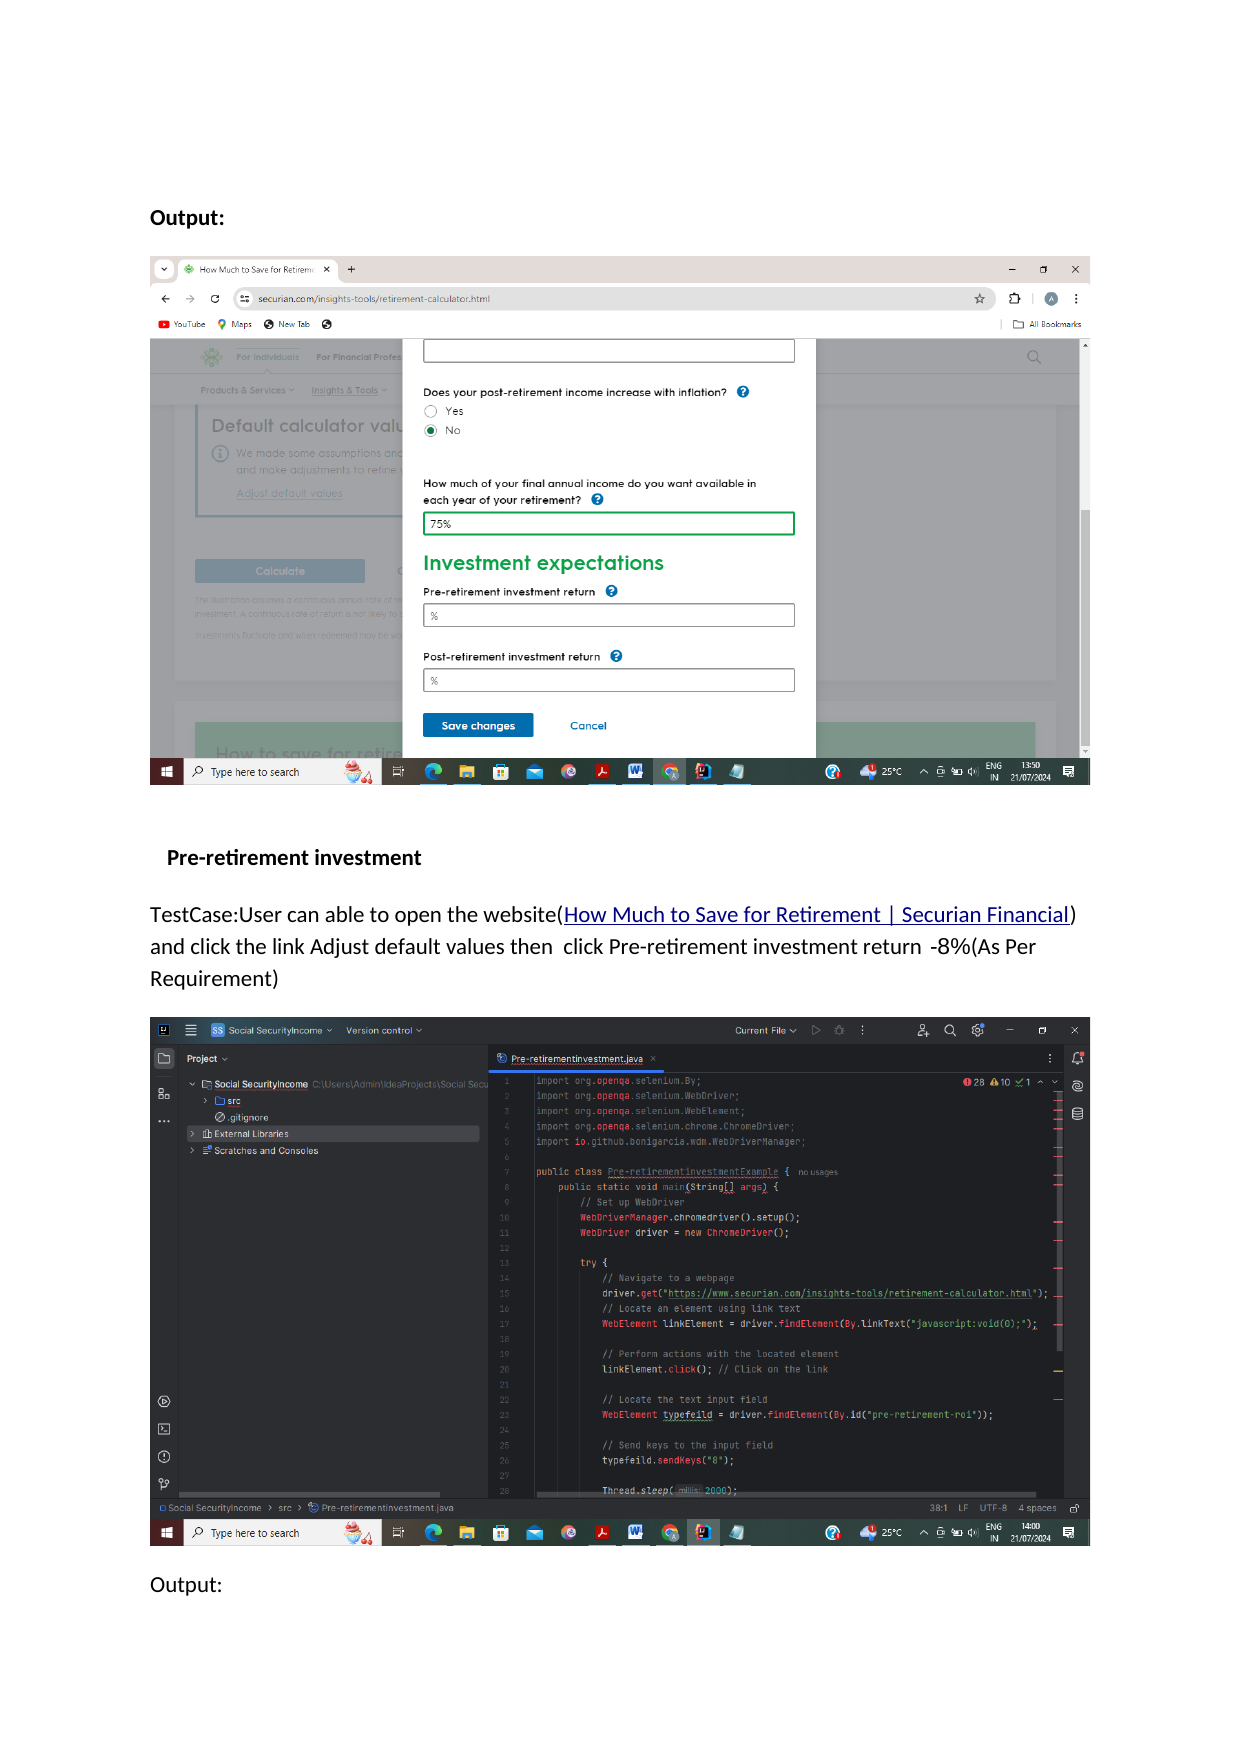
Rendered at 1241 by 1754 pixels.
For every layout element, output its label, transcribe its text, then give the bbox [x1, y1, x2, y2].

text TestCase:User can able to open the website(How Much to Save for Retirement | Securian Financial) and click the link Adjust default values then click Pre-retirement investment return -8%(As Per Requirement) [150, 900, 1090, 992]
table_header Pre-retirement investment [151, 841, 766, 899]
text Output: [150, 1571, 1090, 1599]
text Output: [150, 203, 1090, 231]
